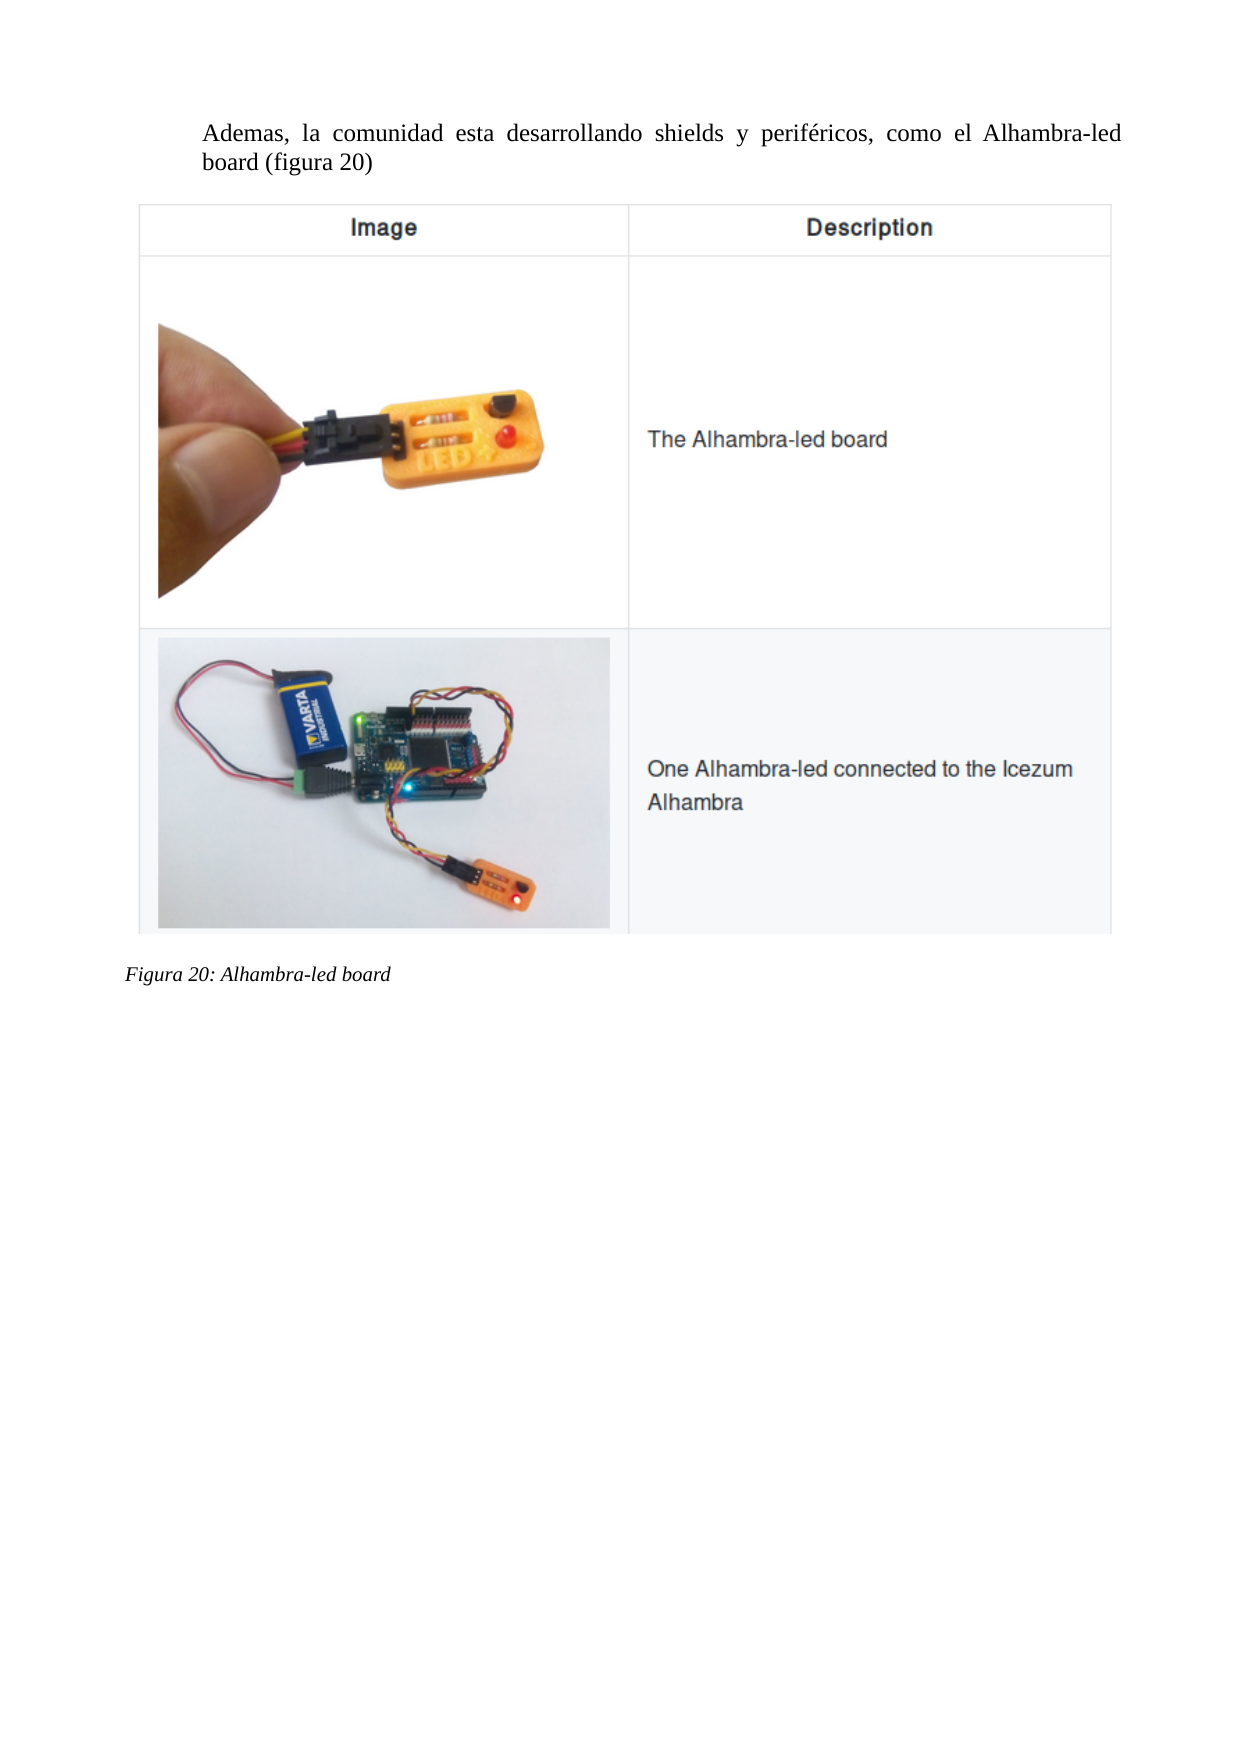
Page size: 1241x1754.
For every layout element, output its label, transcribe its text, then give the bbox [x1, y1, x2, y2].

text Ademas, la comunidad esta desarrollando shields y periféricos, como el Alhambra-led board (figura 20) [202, 118, 1122, 176]
text Figura 20: Alhambra-led board [125, 962, 1122, 986]
picture [125, 204, 1123, 934]
